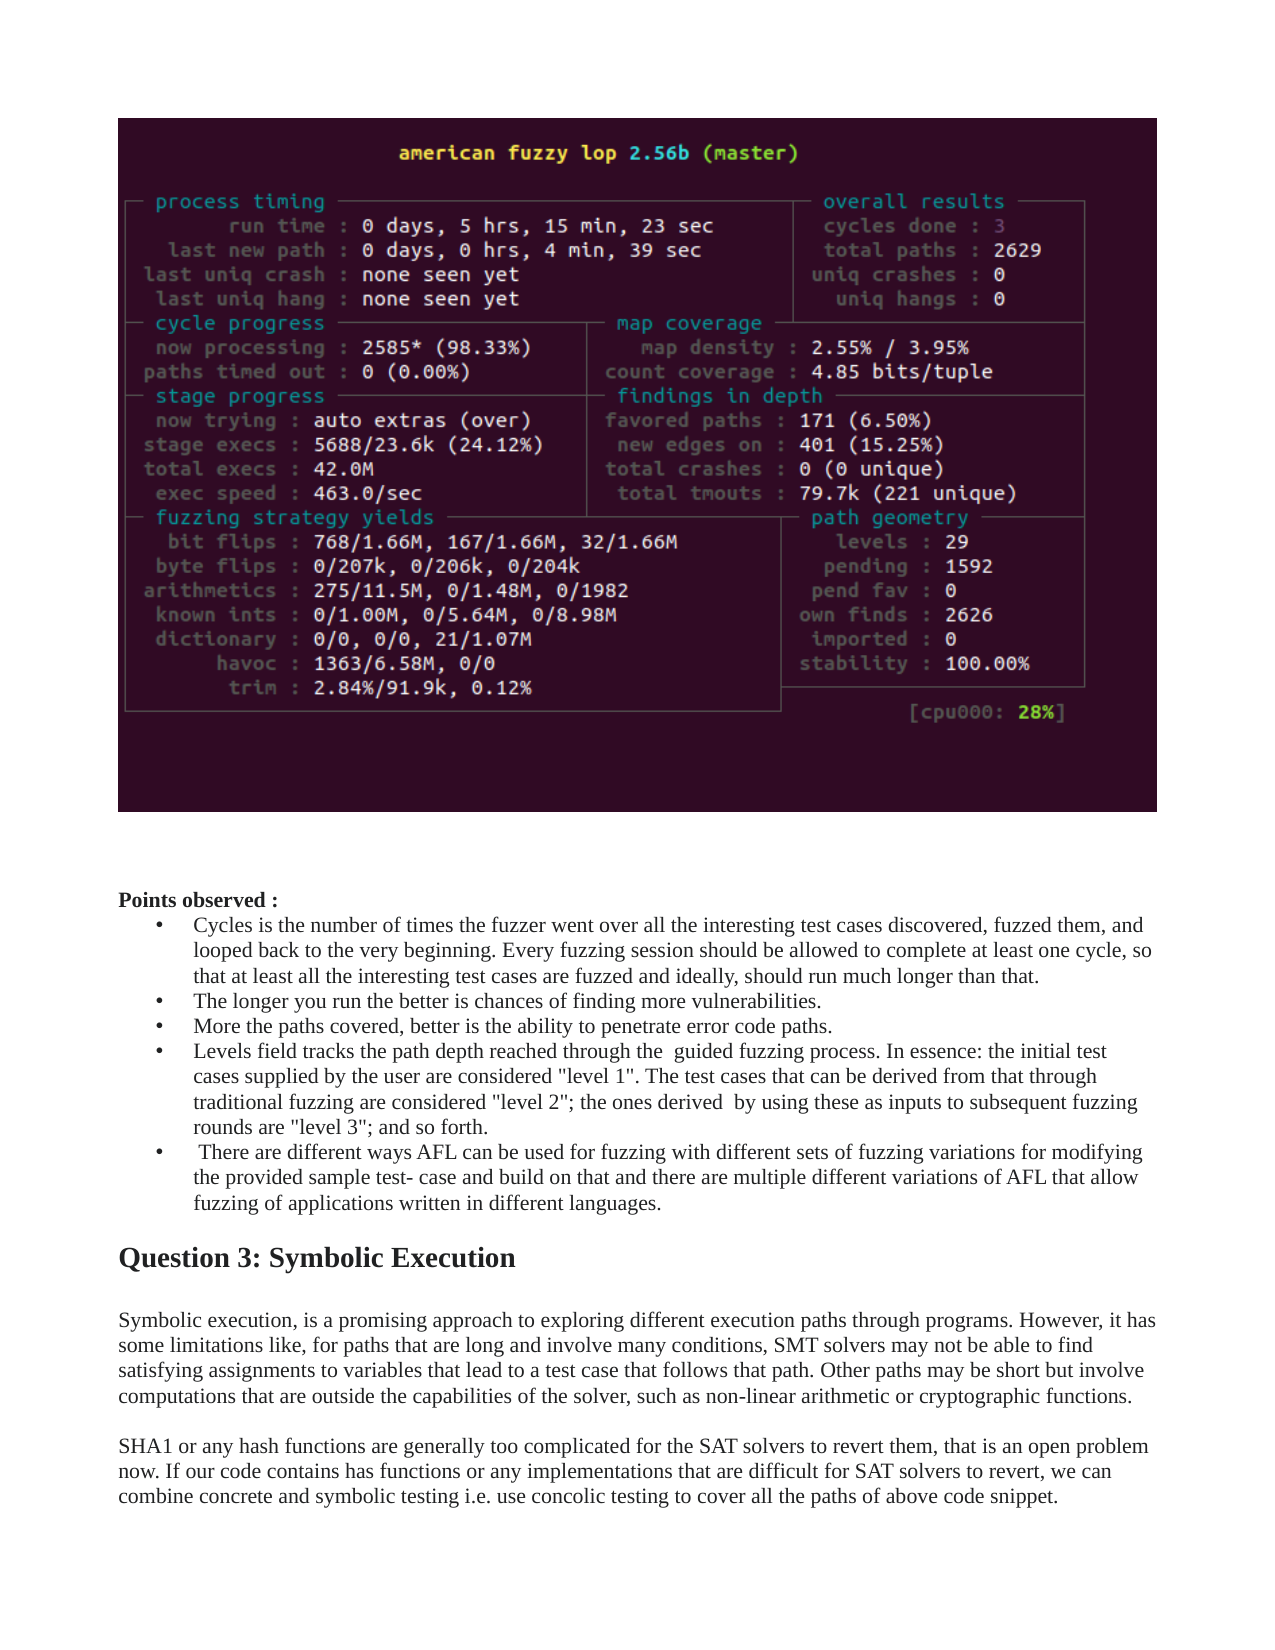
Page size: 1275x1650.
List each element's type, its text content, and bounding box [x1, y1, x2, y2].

picture [118, 118, 1157, 812]
text Symbolic execution, is a promising approach to exploring different execution paths through programs. However, it has some limitations like, for paths that are long and involve many conditions, SMT solvers may not be able to find satisfying assignments to variables that lead to a test case that follows that path. Other paths may be short but involve computations that are outside the capabilities of the solver, such as non-linear arithmetic or cryptographic functions. [118, 1307, 1157, 1408]
text SHA1 or any hash functions are generally too complicated for the SAT solvers to revert them, that is an open problem now. If our code contains has functions or any implementations that are difficult for SAT solvers to revert, we can combine concrete and symbolic testing i.e. use concolic testing to cover all the paths of above code snippet. [118, 1433, 1157, 1509]
list The longer you run the better is chances of finding more vulnerabilities. [156, 988, 1157, 1013]
list There are different ways AFL can be used for fuzzing with different sets of fuzzing variations for modifying the provided sample test- case and build on that and there are multiple different variations of AFL that allow fuzzing of applications written in different languages. [156, 1139, 1157, 1215]
list More the paths covered, better is the ability to penetrate error code paths. [156, 1013, 1157, 1038]
text Question 3: Symbolic Execution [118, 1240, 1157, 1307]
text Points observed : [118, 887, 1157, 912]
list Cycles is the number of times the fuzzer went over all the interesting test cases discovered, fuzzed them, and looped back to the very beginning. Every fuzzing session should be allowed to complete at least one cycle, so that at least all the interesting test cases are fuzzed and ideally, should run much longer than that. [156, 912, 1157, 988]
list Levels field tracks the path depth reached through the guided fuzzing process. In essence: the initial test cases supplied by the user are considered "level 1". The test cases that can be derived from that through traditional fuzzing are considered "level 2"; the ones derived by using these as inputs to subsequent fuzzing rounds are "level 3"; and so forth. [156, 1038, 1157, 1139]
